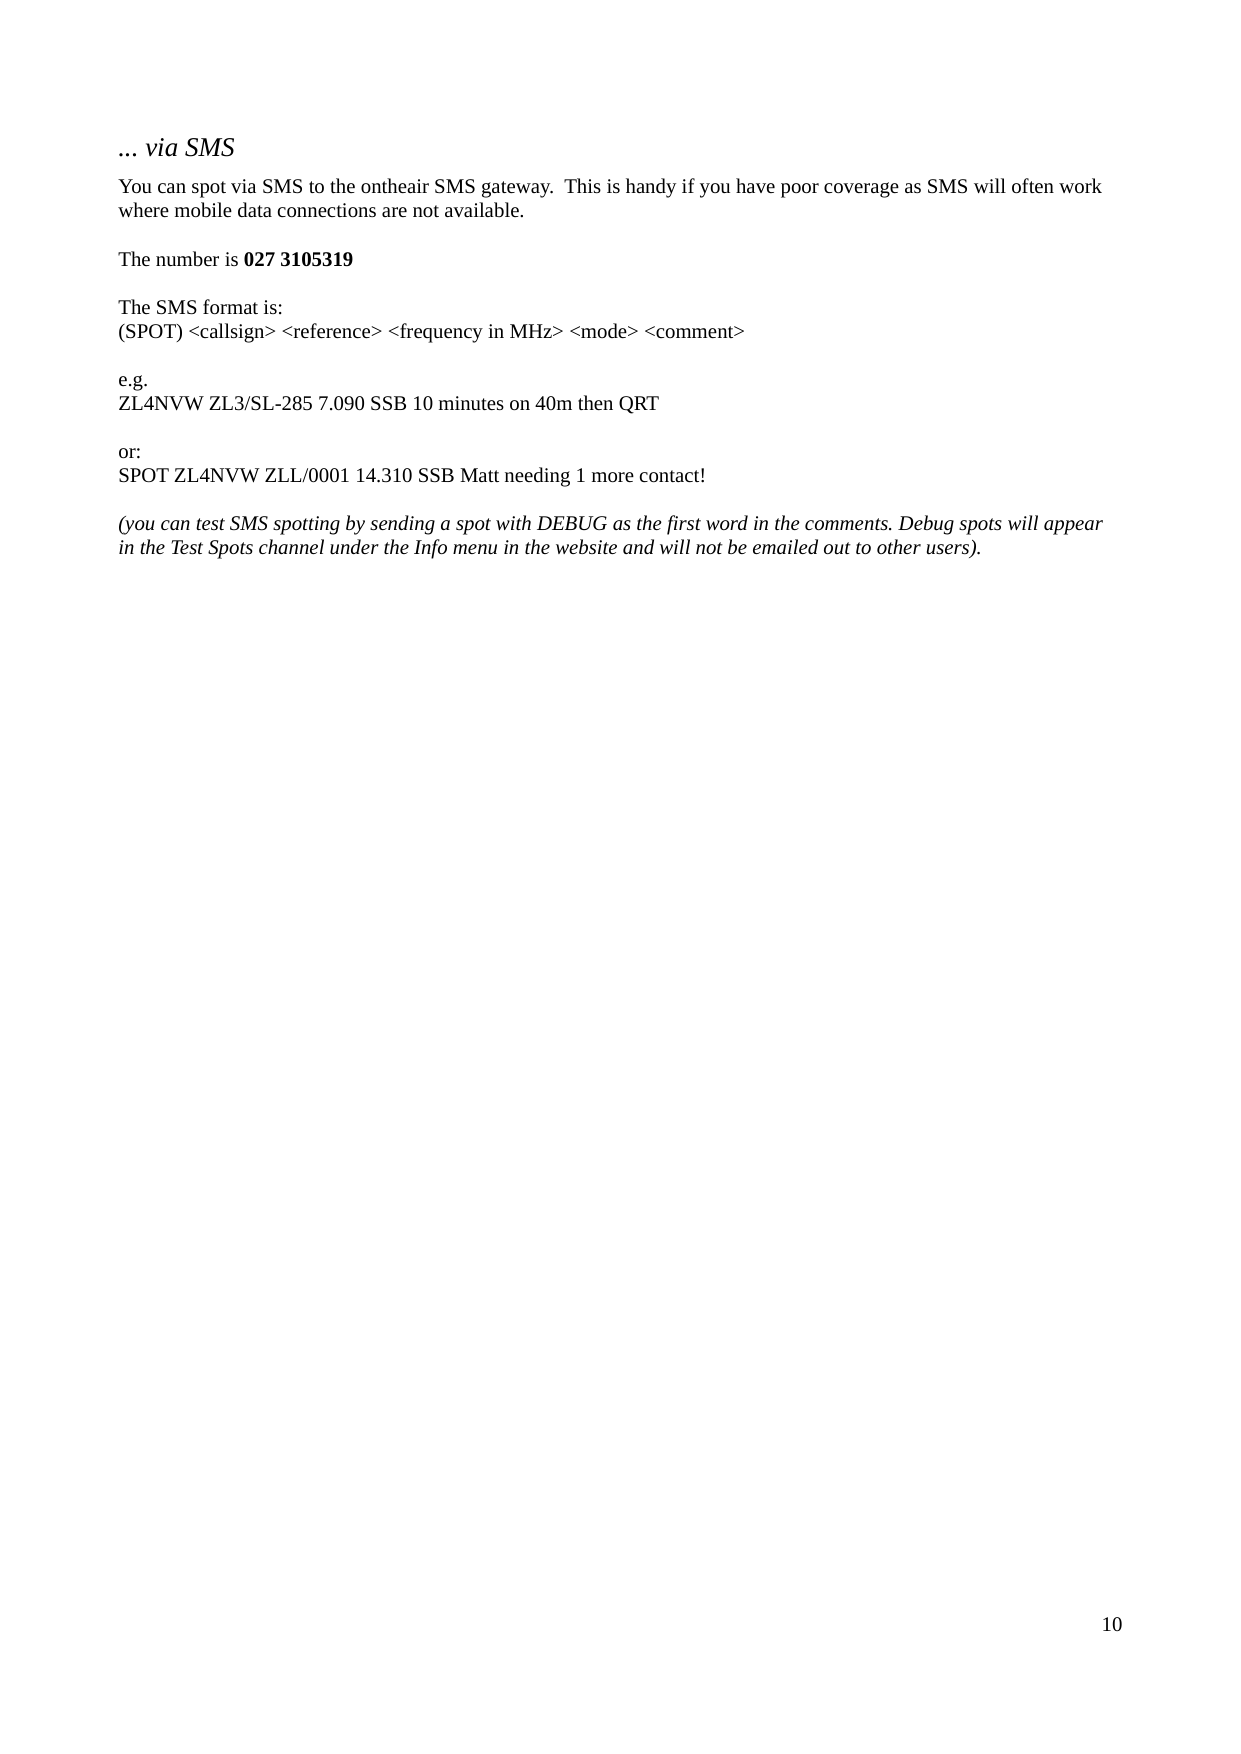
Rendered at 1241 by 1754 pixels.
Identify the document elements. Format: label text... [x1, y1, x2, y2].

subtitle ... via SMS [118, 131, 1122, 162]
text SPOT ZL4NVW ZLL/0001 14.310 SSB Matt needing 1 more contact! [118, 463, 1122, 487]
text or: [118, 439, 1122, 463]
text ZL4NVW ZL3/SL-285 7.090 SSB 10 minutes on 40m then QRT [118, 391, 1122, 415]
text e.g. [118, 367, 1122, 391]
text (SPOT) <callsign> <reference> <frequency in MHz> <mode> <comment> [118, 319, 1122, 343]
text You can spot via SMS to the ontheair SMS gateway. This is handy if you have poor coverage as SMS will often work where mobile data connections are not available. [118, 174, 1122, 222]
text The SMS format is: [118, 294, 1122, 319]
text (you can test SMS spotting by sending a spot with DEBUG as the first word in the comments. Debug spots will appear in the Test Spots channel under the Info menu in the website and will not be emailed out to other users). [118, 511, 1122, 559]
text The number is 027 3105319 [118, 246, 1122, 271]
